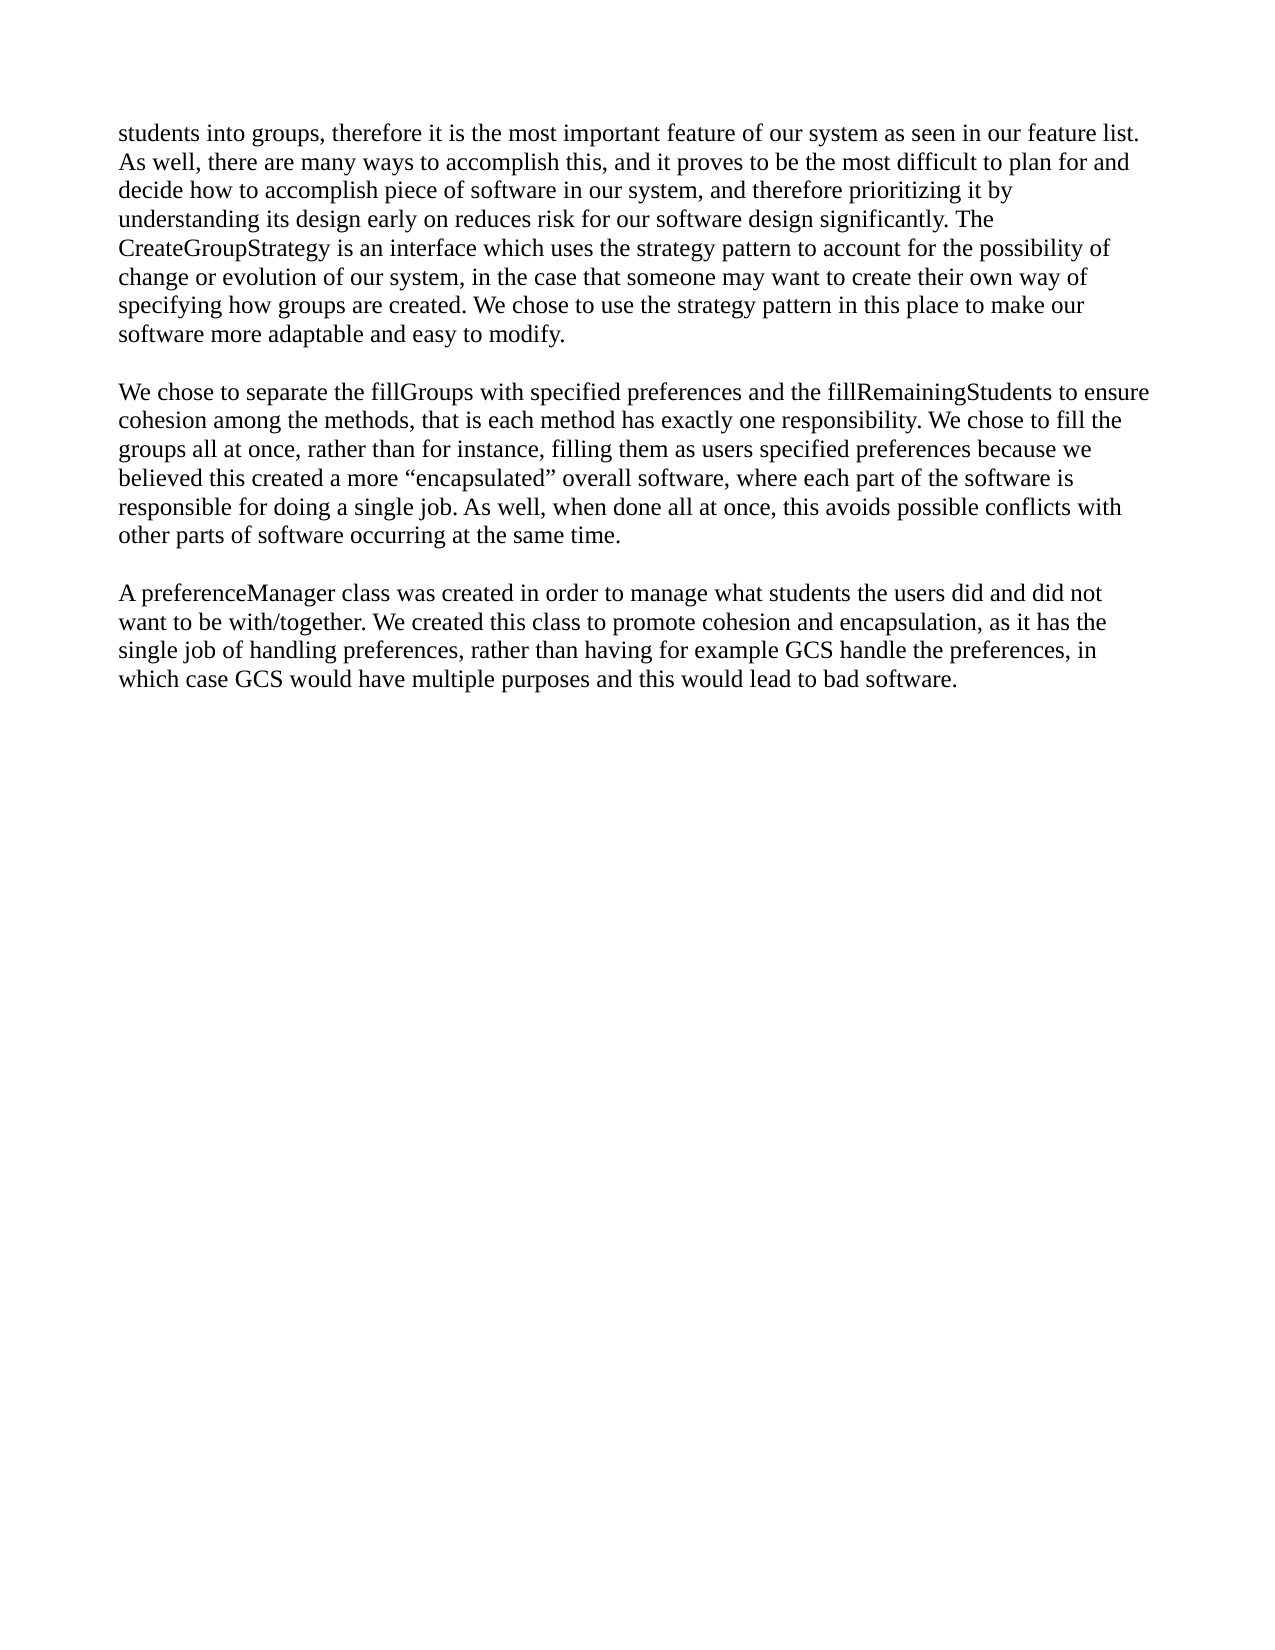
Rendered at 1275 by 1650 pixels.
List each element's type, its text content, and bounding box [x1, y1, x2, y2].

text A preferenceManager class was created in order to manage what students the users did and did not want to be with/together. We created this class to promote cohesion and encapsulation, as it has the single job of handling preferences, rather than having for example GCS handle the preferences, in which case GCS would have multiple purposes and this would lead to bad software. [118, 578, 1157, 693]
text students into groups, therefore it is the most important feature of our system as seen in our feature list. As well, there are many ways to accomplish this, and it proves to be the most difficult to plan for and decide how to accomplish piece of software in our system, and therefore prioritizing it by understanding its design early on reduces risk for our software design significantly. The CreateGroupStrategy is an interface which uses the strategy pattern to account for the possibility of change or evolution of our system, in the case that someone may want to create their own way of specifying how groups are created. We chose to use the strategy pattern in this place to make our software more adaptable and easy to modify. [118, 118, 1157, 348]
text We chose to separate the fillGroups with specified preferences and the fillRemainingStudents to ensure cohesion among the methods, that is each method has exactly one responsibility. We chose to fill the groups all at once, rather than for instance, filling them as users specified preferences because we believed this created a more “encapsulated” overall software, where each part of the software is responsible for doing a single job. As well, when done all at once, this avoids possible conflicts with other parts of software occurring at the same time. [118, 377, 1157, 549]
